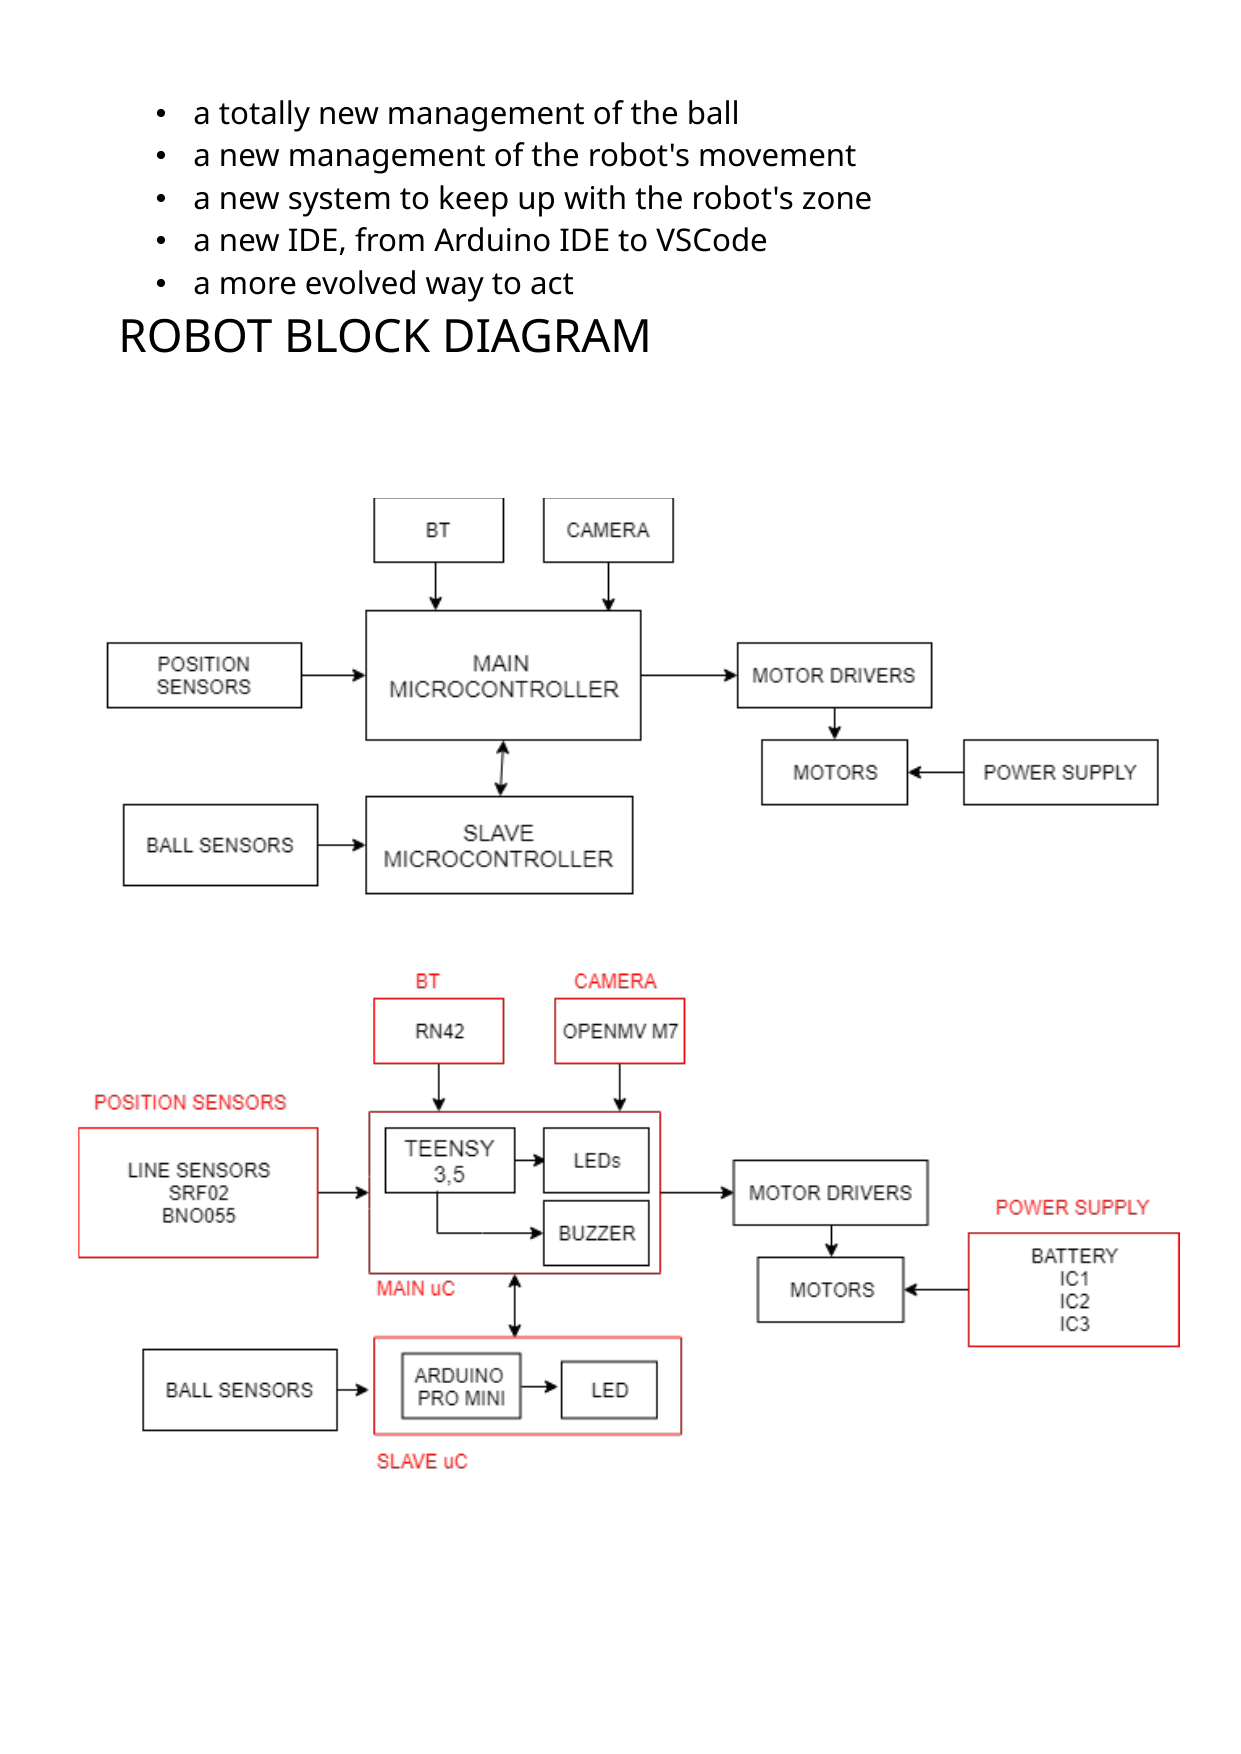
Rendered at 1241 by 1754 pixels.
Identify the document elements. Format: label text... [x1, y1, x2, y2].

list a totally new management of the ball [156, 91, 1122, 133]
text ROBOT BLOCK DIAGRAM [118, 304, 1122, 366]
list a new system to keep up with the robot's zone [156, 176, 1122, 218]
list a more evolved way to act [156, 261, 1122, 304]
picture [78, 498, 1180, 1480]
list a new IDE, from Arduino IDE to VSCode [156, 218, 1122, 261]
list a new management of the robot's movement [156, 133, 1122, 176]
